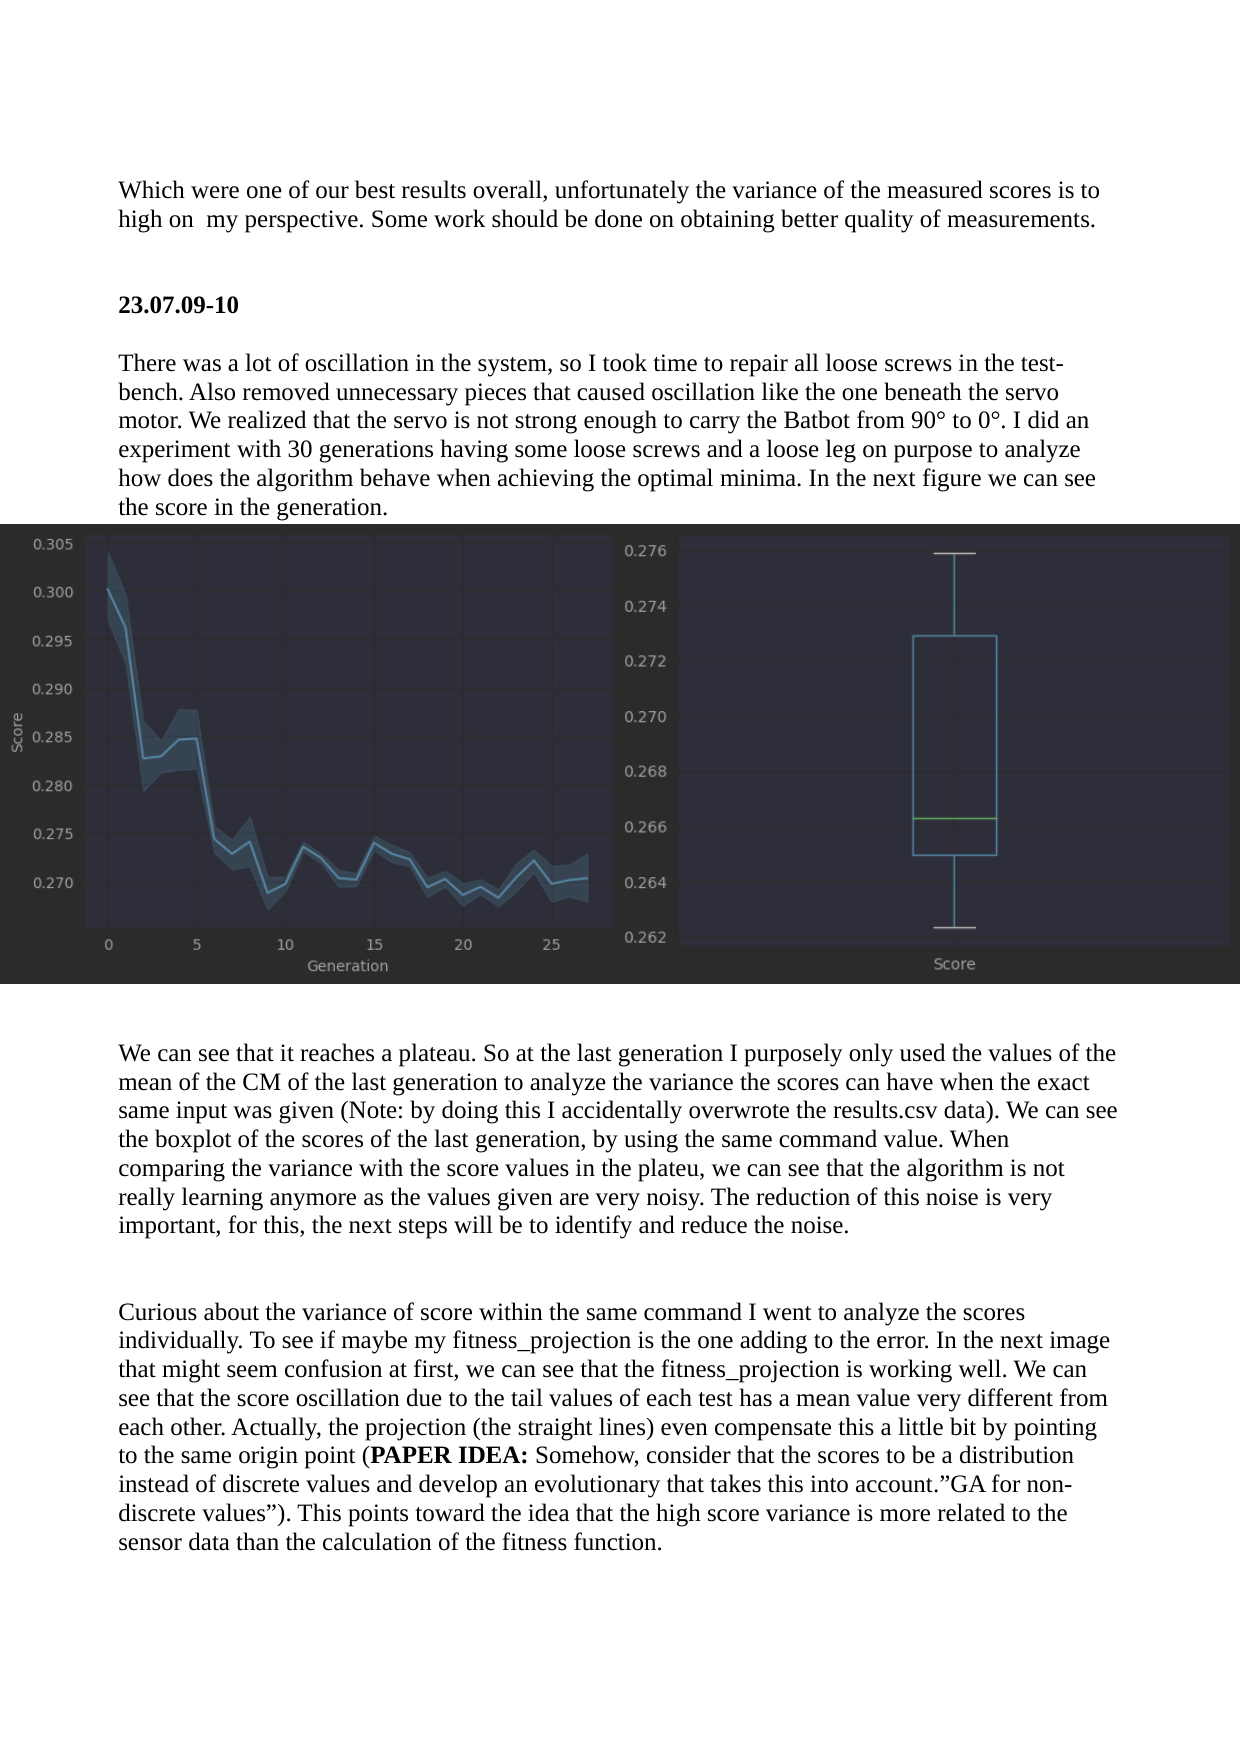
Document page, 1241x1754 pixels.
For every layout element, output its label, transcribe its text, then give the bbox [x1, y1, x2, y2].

picture [0, 524, 1240, 984]
text 23.07.09-10 [118, 291, 1122, 319]
text We can see that it reaches a plateau. So at the last generation I purposely only used the values of the mean of the CM of the last generation to analyze the variance the scores can have when the exact same input was given (Note: by doing this I accidentally overwrote the results.csv data). We can see the boxplot of the scores of the last generation, by using the same command value. When comparing the variance with the score values in the plateu, we can see that the algorithm is not really learning anymore as the values given are very noisy. The reduction of this noise is very important, for this, the next steps will be to identify and reduce the noise. [118, 1038, 1122, 1239]
text There was a lot of oscillation in the system, so I took time to repair all loose screws in the test-bench. Also removed unnecessary pieces that caused oscillation like the one beneath the servo motor. We realized that the servo is not strong enough to carry the Batbot from 90° to 0°. I did an experiment with 30 generations having some loose screws and a loose leg on purpose to analyze how does the algorithm behave when achieving the optimal minima. In the next figure we can see the score in the generation. [118, 348, 1122, 521]
text Curious about the variance of score within the same command I went to analyze the scores individually. To see if maybe my fitness_projection is the one adding to the error. In the next image that might seem confusion at first, we can see that the fitness_projection is working well. We can see that the score oscillation due to the tail values of each test has a mean value very different from each other. Actually, the projection (the straight lines) even compensate this a little bit by pointing to the same origin point (PAPER IDEA: Somehow, consider that the scores to be a distribution instead of discrete values and develop an evolutionary that takes this into account.”GA for non-discrete values”). This points toward the idea that the high score variance is more related to the sensor data than the calculation of the fitness function. [118, 1297, 1122, 1556]
text Which were one of our best results overall, unfortunately the variance of the measured scores is to high on my perspective. Some work should be done on obtaining better quality of measurements. [118, 176, 1122, 233]
